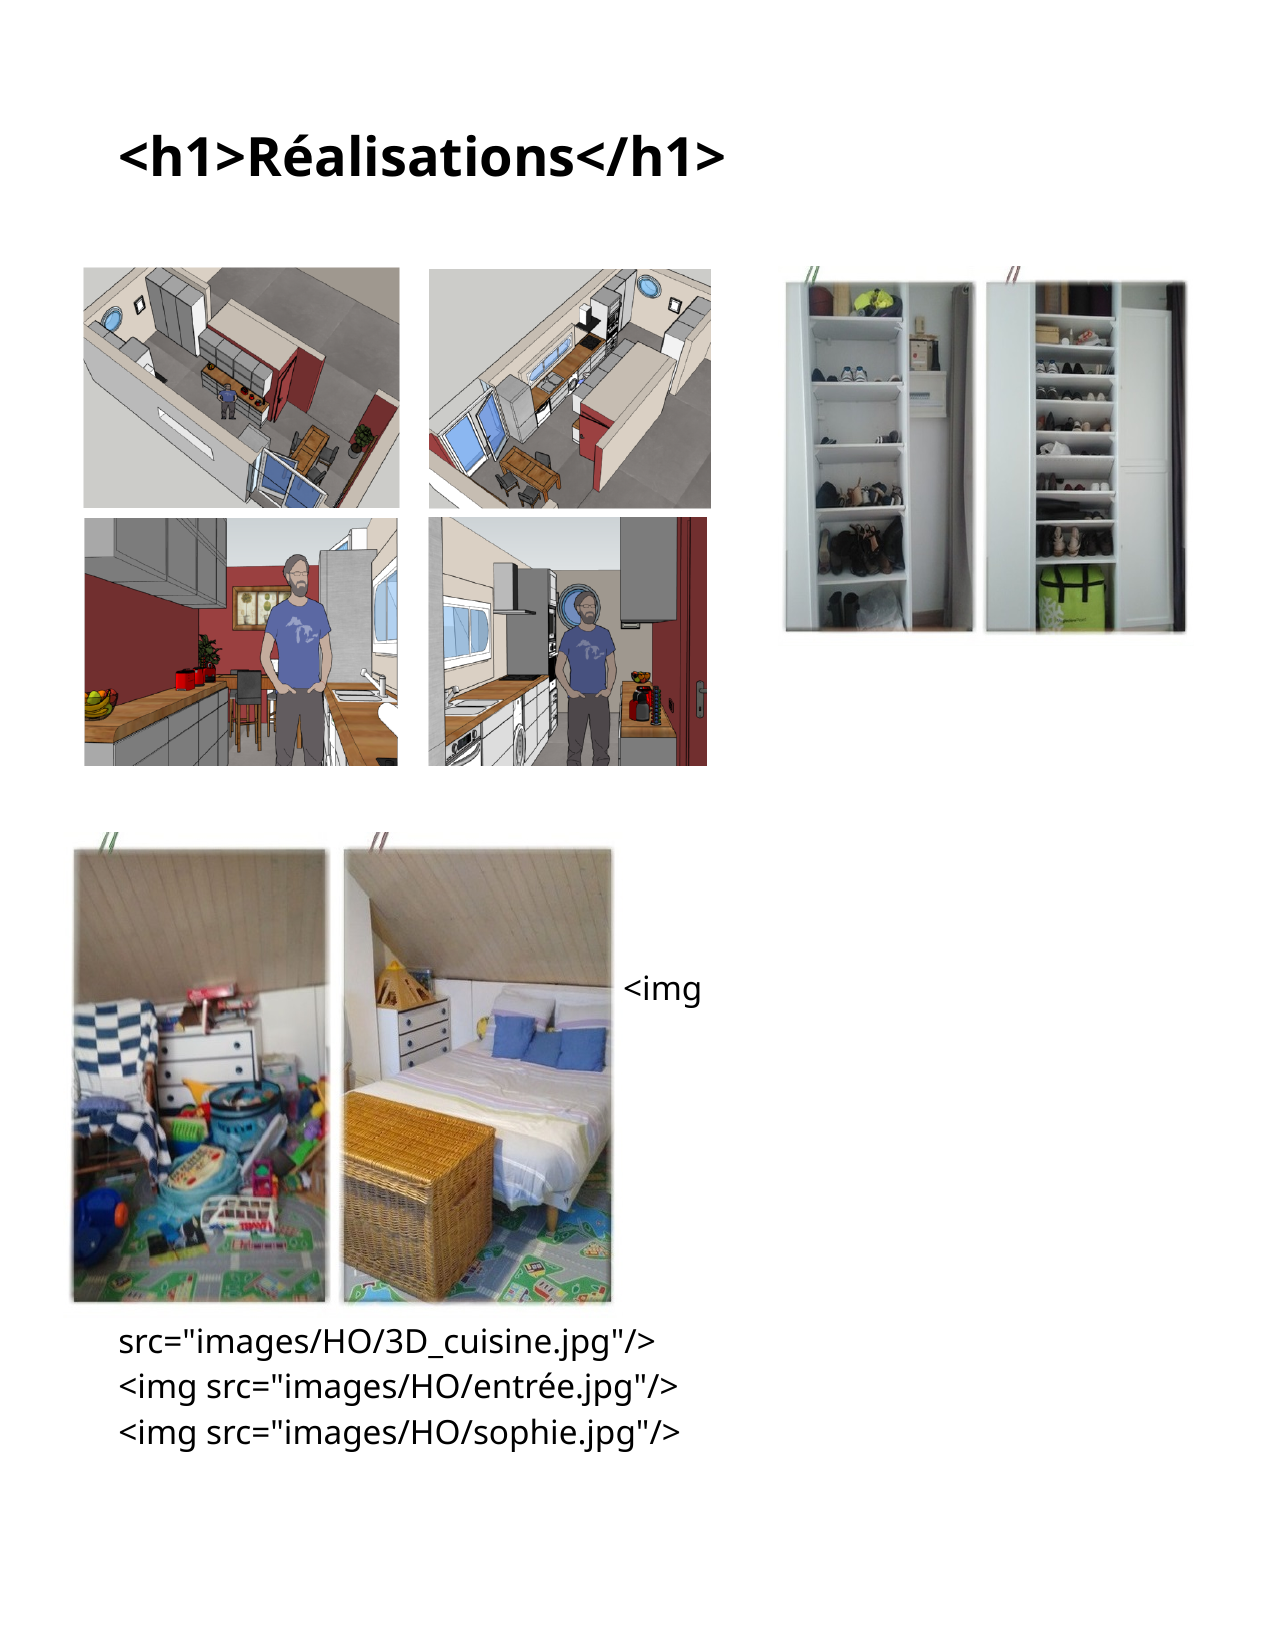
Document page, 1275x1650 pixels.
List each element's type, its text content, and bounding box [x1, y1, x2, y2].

picture [777, 266, 1194, 646]
text <h1>Réalisations</h1> [118, 118, 1157, 192]
text <img src="images/HO/sophie.jpg"/> [118, 1408, 1157, 1454]
text <img src="images/HO/entrée.jpg"/> [118, 1363, 1157, 1408]
text <img src="images/HO/3D_cuisine.jpg"/> [118, 965, 1157, 1363]
picture [63, 832, 623, 1318]
picture [72, 257, 719, 779]
